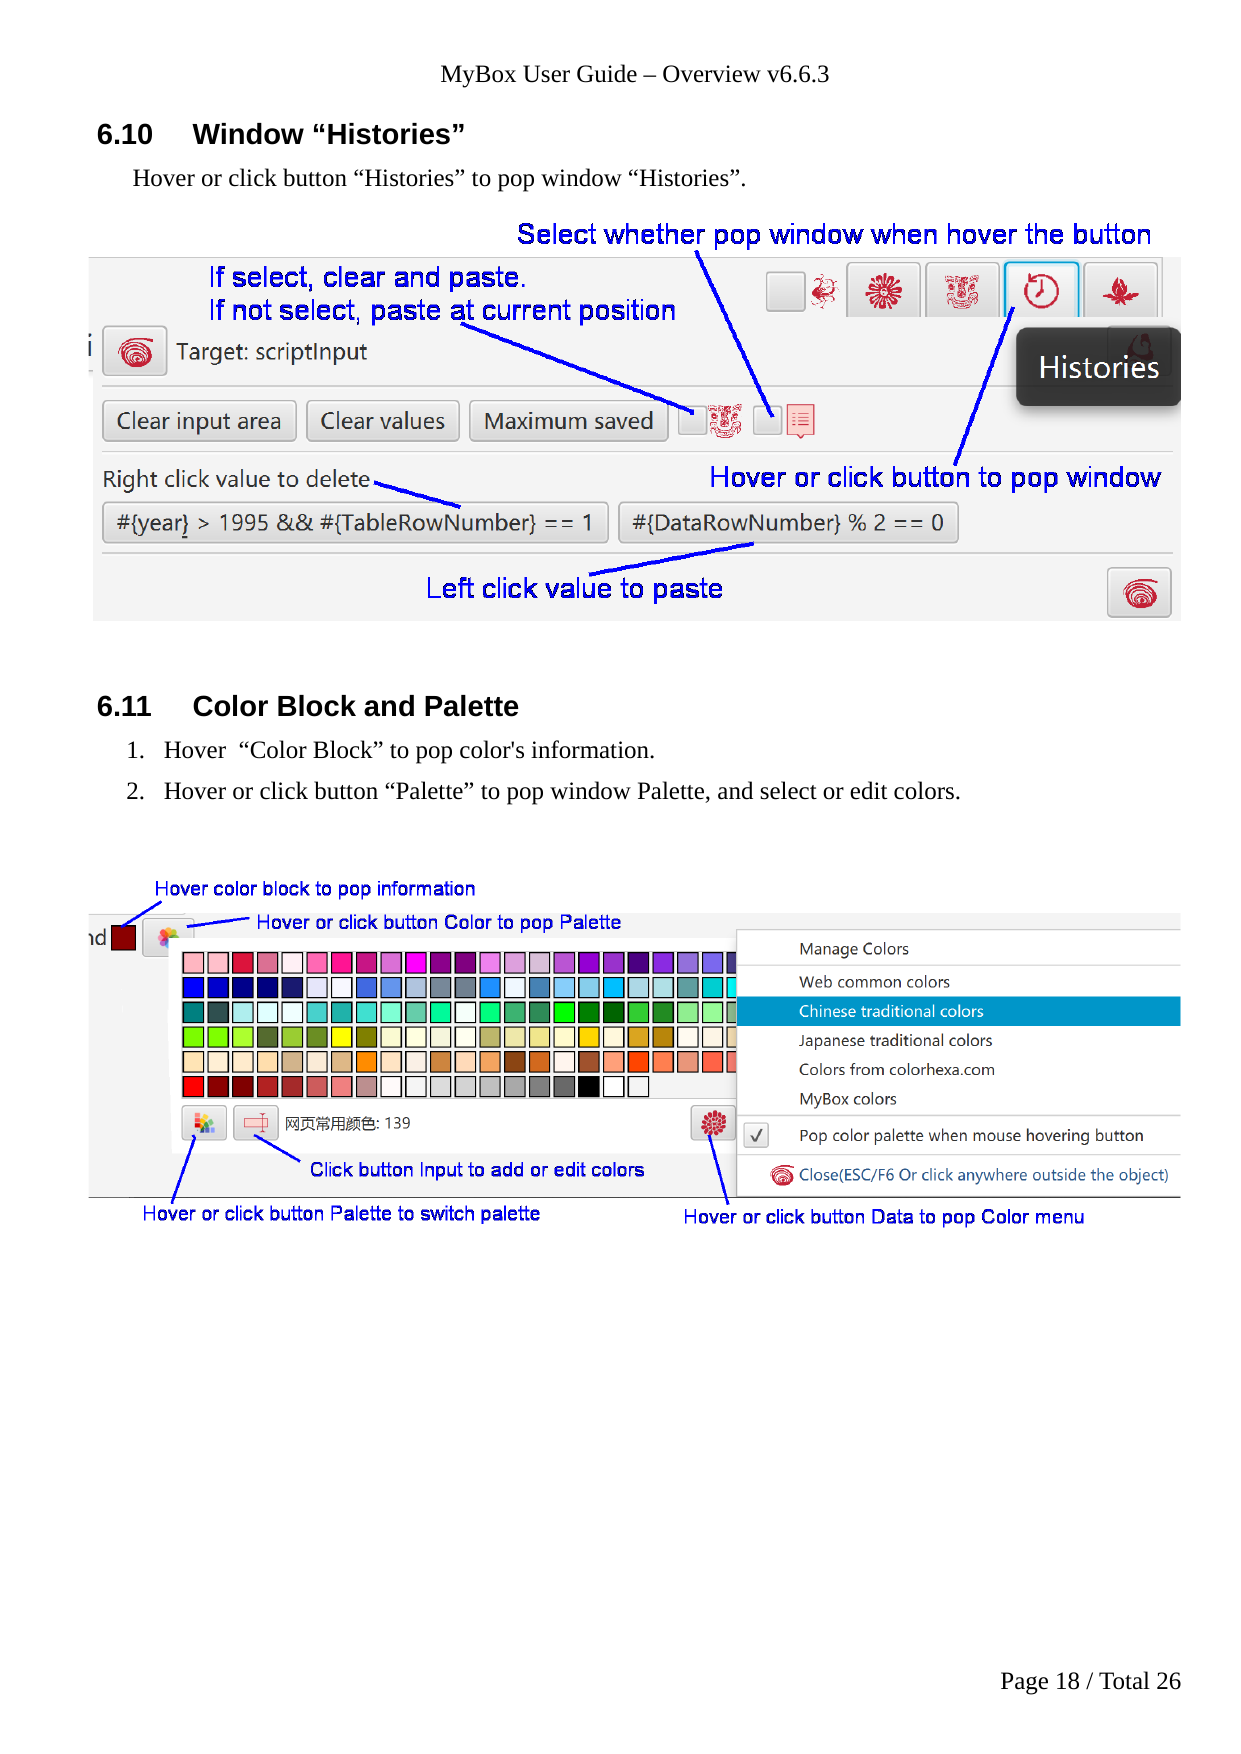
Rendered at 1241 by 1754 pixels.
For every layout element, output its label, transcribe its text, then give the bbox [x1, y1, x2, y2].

text Hover or click button “Histories” to pop window “Histories”. [88, 163, 1181, 192]
picture [88, 204, 1182, 623]
subtitle Window “Histories” [88, 117, 1181, 151]
picture [88, 858, 1182, 1238]
subtitle Color Block and Palette [88, 689, 1181, 722]
list Hover “Color Block” to pop color's information. [126, 735, 1181, 763]
list Hover or click button “Palette” to pop window Palette, and select or edit colors. [126, 776, 1181, 805]
